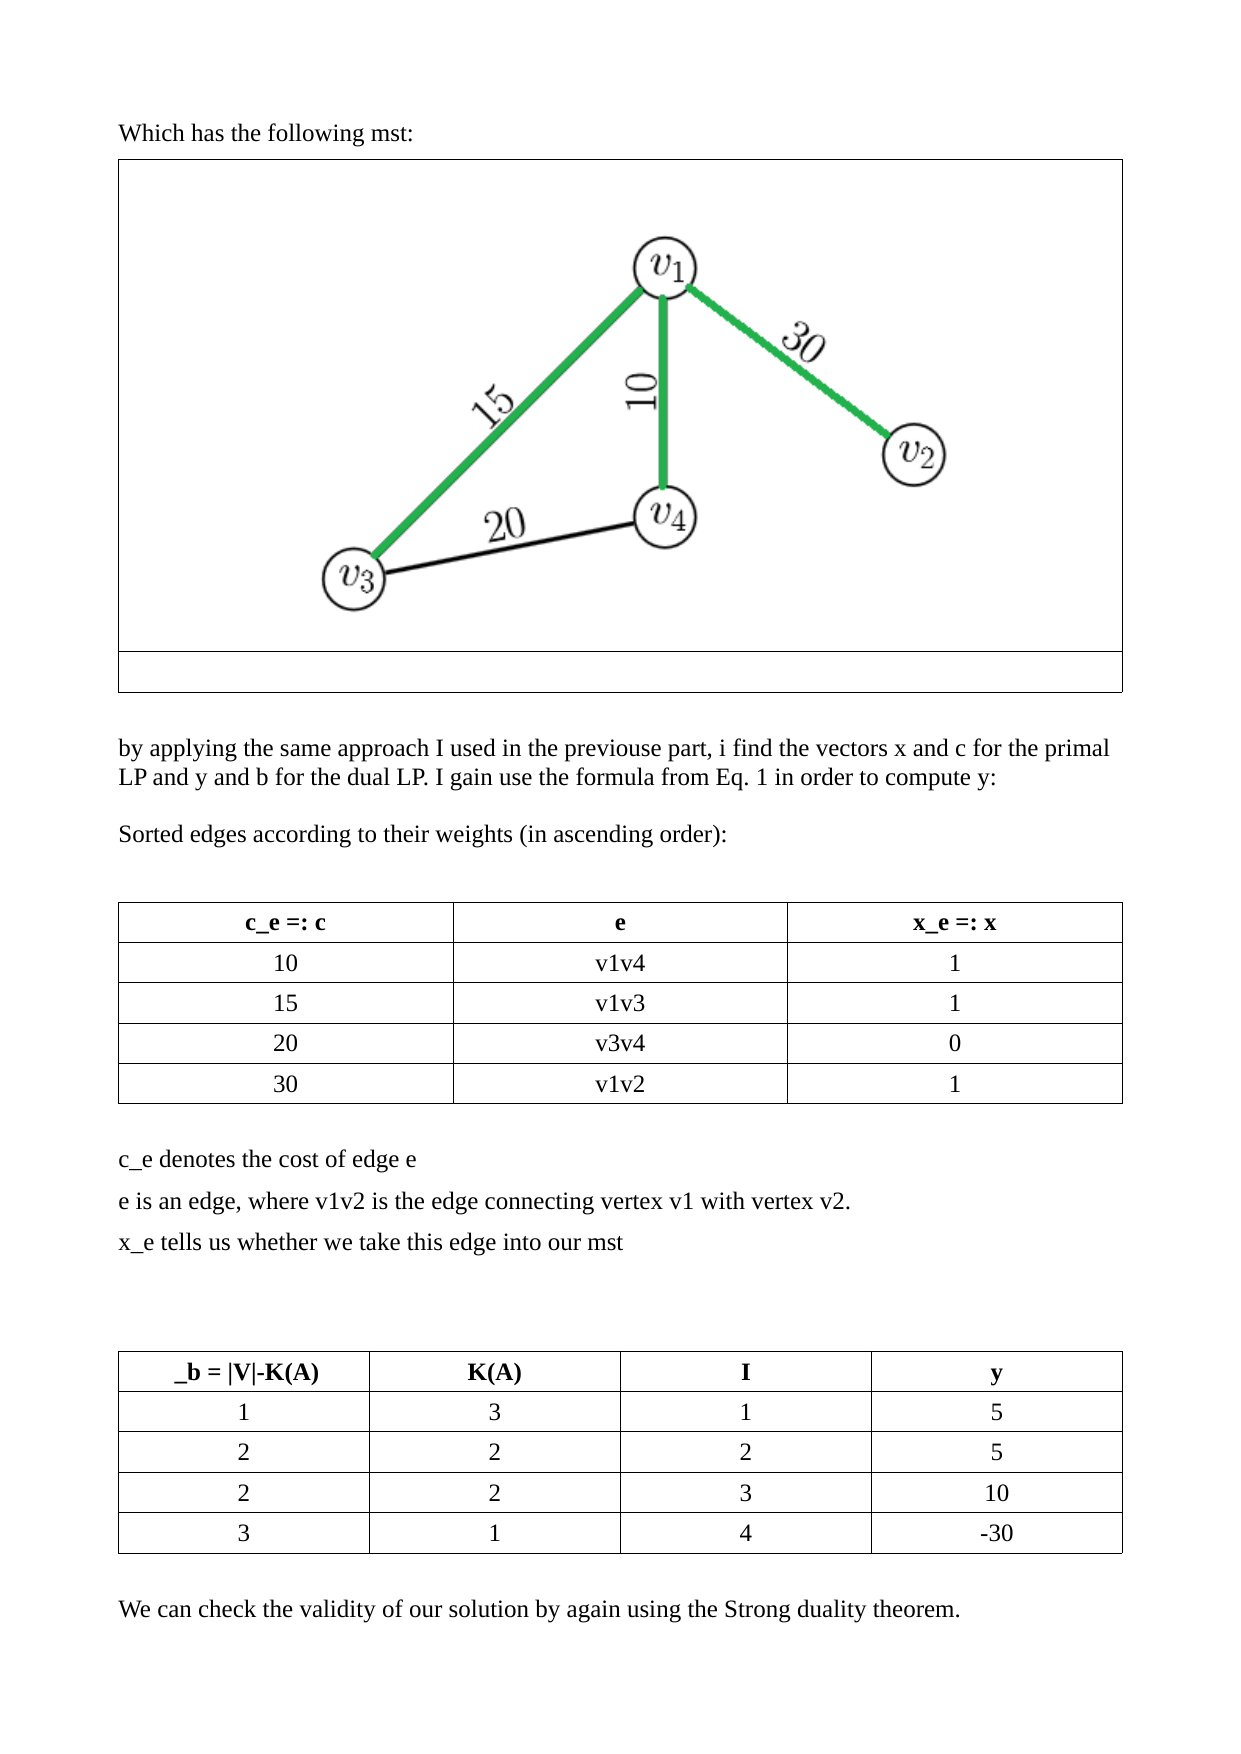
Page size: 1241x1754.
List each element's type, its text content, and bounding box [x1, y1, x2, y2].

table_cell 2 [621, 1432, 871, 1472]
table_cell 2 [370, 1473, 620, 1512]
table_cell v1v2 [454, 1064, 787, 1103]
table_cell v1v3 [454, 983, 787, 1023]
table_cell 20 [119, 1024, 453, 1063]
table_cell v3v4 [454, 1024, 787, 1063]
table_header K(A) [370, 1352, 620, 1391]
table_cell 3 [370, 1392, 620, 1431]
text We can check the validity of our solution by again using the Strong duality theorem. [118, 1594, 1122, 1622]
table_cell 1 [788, 943, 1122, 982]
table_cell 3 [119, 1513, 369, 1552]
table_cell 15 [119, 983, 453, 1023]
table_header y [872, 1352, 1122, 1391]
table_cell v1v4 [454, 943, 787, 982]
text x_e tells us whether we take this edge into our mst [118, 1227, 1122, 1256]
table_cell 1 [621, 1392, 871, 1431]
table_cell 30 [119, 1064, 453, 1103]
table_cell 10 [872, 1473, 1122, 1512]
table_cell 0 [788, 1024, 1122, 1063]
table_header I [621, 1352, 871, 1391]
table_cell 10 [119, 943, 453, 982]
table_header c_e =: c [119, 903, 453, 942]
table_header e [454, 903, 787, 942]
table_header x_e =: x [788, 903, 1122, 942]
table_cell 4 [621, 1513, 871, 1552]
table_cell 2 [370, 1432, 620, 1472]
text Which has the following mst: [118, 118, 1122, 147]
text c_e denotes the cost of edge e [118, 1144, 1122, 1173]
table_cell 5 [872, 1432, 1122, 1472]
table_cell 1 [370, 1513, 620, 1552]
table_cell 2 [119, 1473, 369, 1512]
table_header [119, 160, 1122, 651]
text e is an edge, where v1v2 is the edge connecting vertex v1 with vertex v2. [118, 1186, 1122, 1214]
table_cell 1 [119, 1392, 369, 1431]
table_cell 5 [872, 1392, 1122, 1431]
table_cell -30 [872, 1513, 1122, 1552]
text by applying the same approach I used in the previouse part, i find the vectors x and c for the primal LP and y and b for the dual LP. I gain use the formula from Eq. 1 in order to compute y: Sorted edges according to their weights (in ascending order): [118, 733, 1122, 848]
table_cell [119, 652, 1122, 692]
table_cell 1 [788, 1064, 1122, 1103]
table_cell 1 [788, 983, 1122, 1023]
table_cell 2 [119, 1432, 369, 1472]
picture [266, 165, 974, 617]
table_header _b = |V|-K(A) [119, 1352, 369, 1391]
table_cell 3 [621, 1473, 871, 1512]
